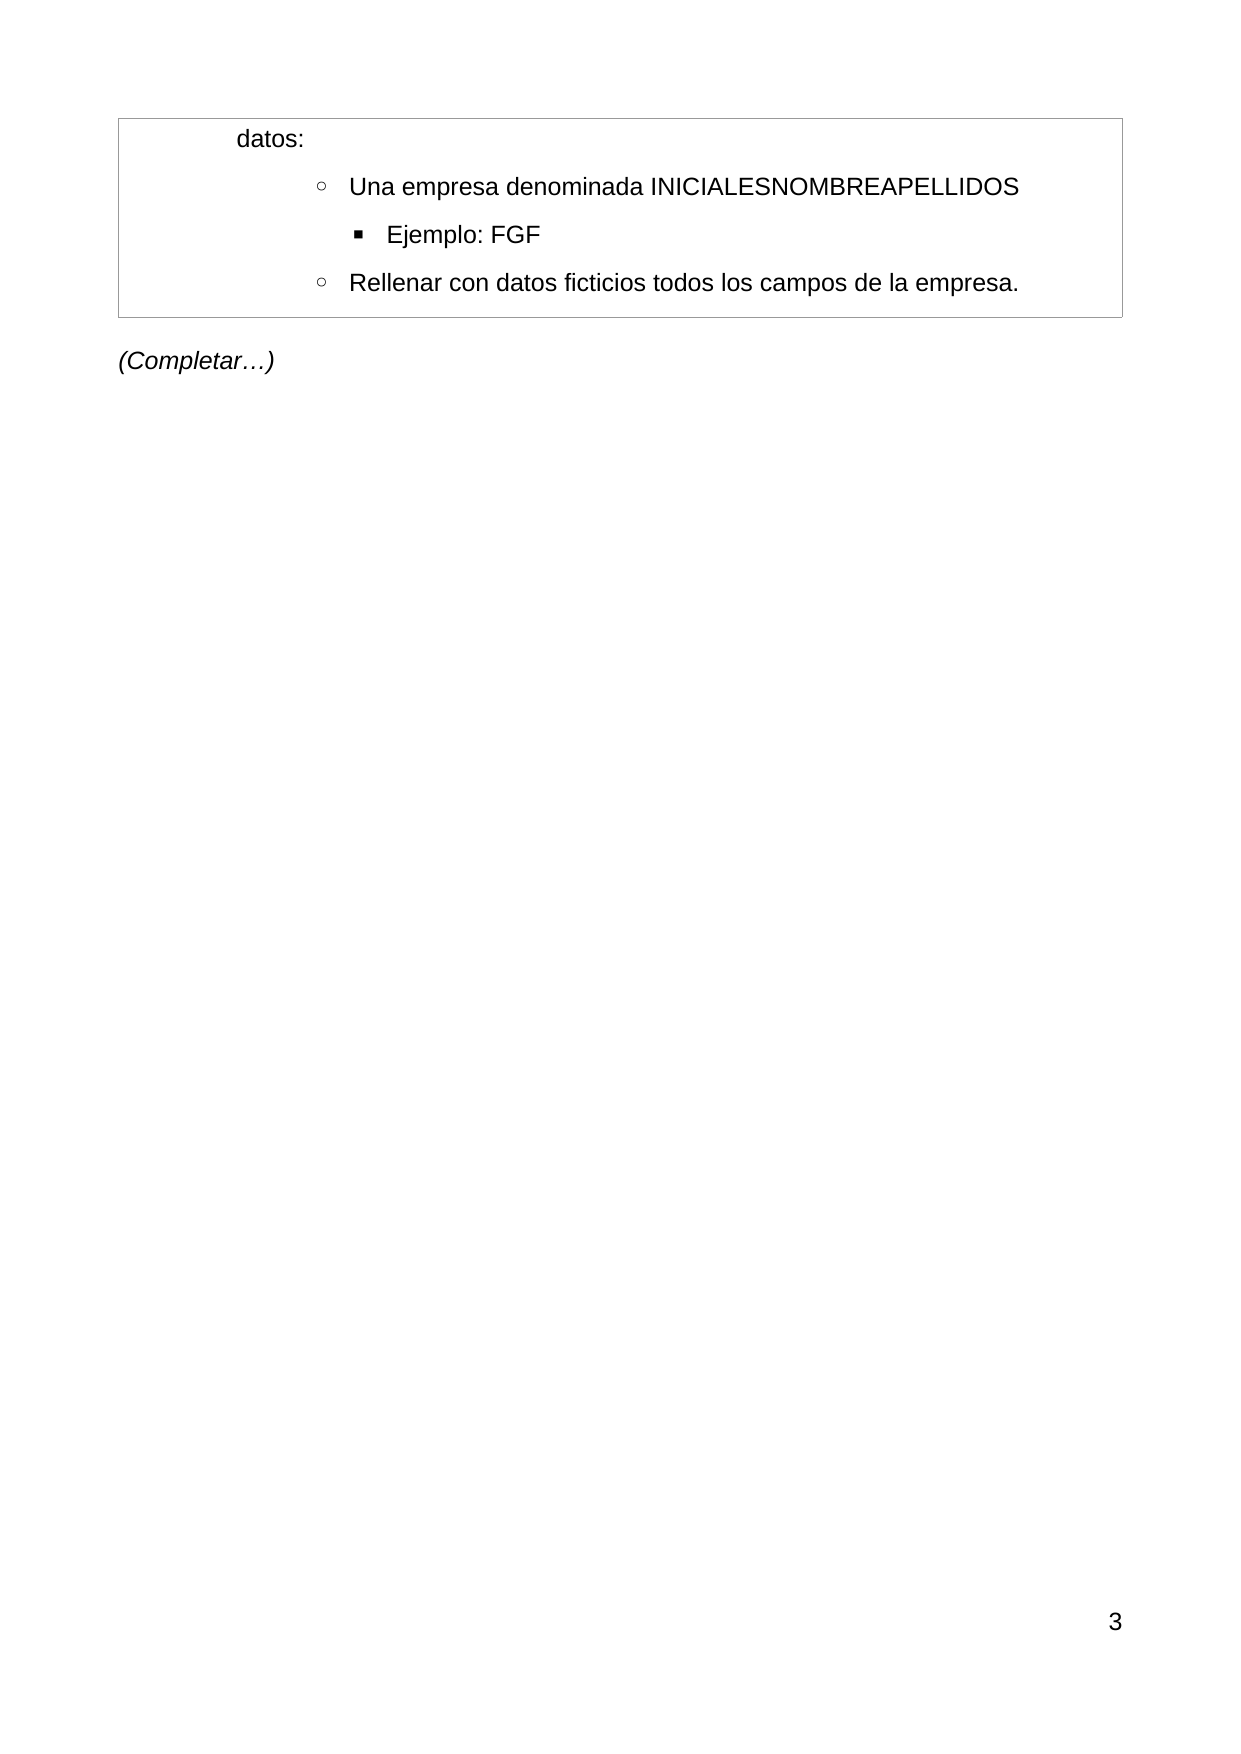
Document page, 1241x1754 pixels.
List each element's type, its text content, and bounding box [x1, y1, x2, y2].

text (Completar…) [118, 346, 1122, 374]
table_cell Elabora la documentación necesaria, incluyendo capturas de pantalla, para resolver los siguientes supuestos prácticos: (CA3.1 Utilizáronse ferramentas e linguaxes de consulta e manipulación de datos proporcionados polos sistemas ERP-CRM) (CA3.6 Documentáronse as operacións realizadas e as incidencias observadas) Consulta de información de Odoo Investiga qué es pgAdmin 4, documenta cómo efectuar su instalación y realiza la instalación en la máquina que se emplea como cliente en la implantación cliente/servidor de Odoo. Investiga y documenta cómo efectuar la conexión a la base de datos de Odoo desde PgAdmin. Empleando PgAdmin, realiza una consulta SQL que muestre los siguientes datos (scheme res_partner): Código: identificador de la empresa. Nombre: nombre de la empresa. Título: Tipo de empresa (SL, SA, etc.). Idioma. Límite débito. Calle. Código postal. Ciudad. Teléfono: teléfono de la empresa. (CA3.2 Xeráronse formularios) Elaboración de vistas y formularios: Investiga y documenta cómo configurar en Odoo un directorio específico para crear módulos desarrollados por el usuario. Configura la carpeta /var/lib/odoo/modules como destino para los módulos que se van a desarrollar. Investiga y documenta cómo crear una plantilla de creación de módulos (ver opción scaffold) y crea la estructura para el módulo empresas_inicialesnombreapellidos (empresasfgf) Crea y documenta una vista de tipo formulario del objeto Empresa (res.partner) que incluya los campos que a continuación se relacionan: Identificador. Nombre de la empresa. Título. Idioma. La vista debe estar accesible desde: Nombre del menú del módulo: Empresas INICIALESNOMBREAPELLIDOS Ejemplo: Empresas FGF. Nombre del menú de la vista: Ver Empresas INICIALESNOMBREAPELLIDOS Ejemplo: Ver Empresas FGF. Nombre del submenú de la vista: Mostrar. Título de la vista: Ver empresas INICIALESNOMBREAPELLIDOS Ejemplo: Ver empresas FGF Crea un formulario heredado que permita introducir los datos de una empresa. Desde la vista creada en el apartado anterior, Introduce los siguientes datos: Una empresa denominada INICIALESNOMBREAPELLIDOS Ejemplo: FGF Rellenar con datos ficticios todos los campos de la empresa. [119, 119, 1122, 317]
